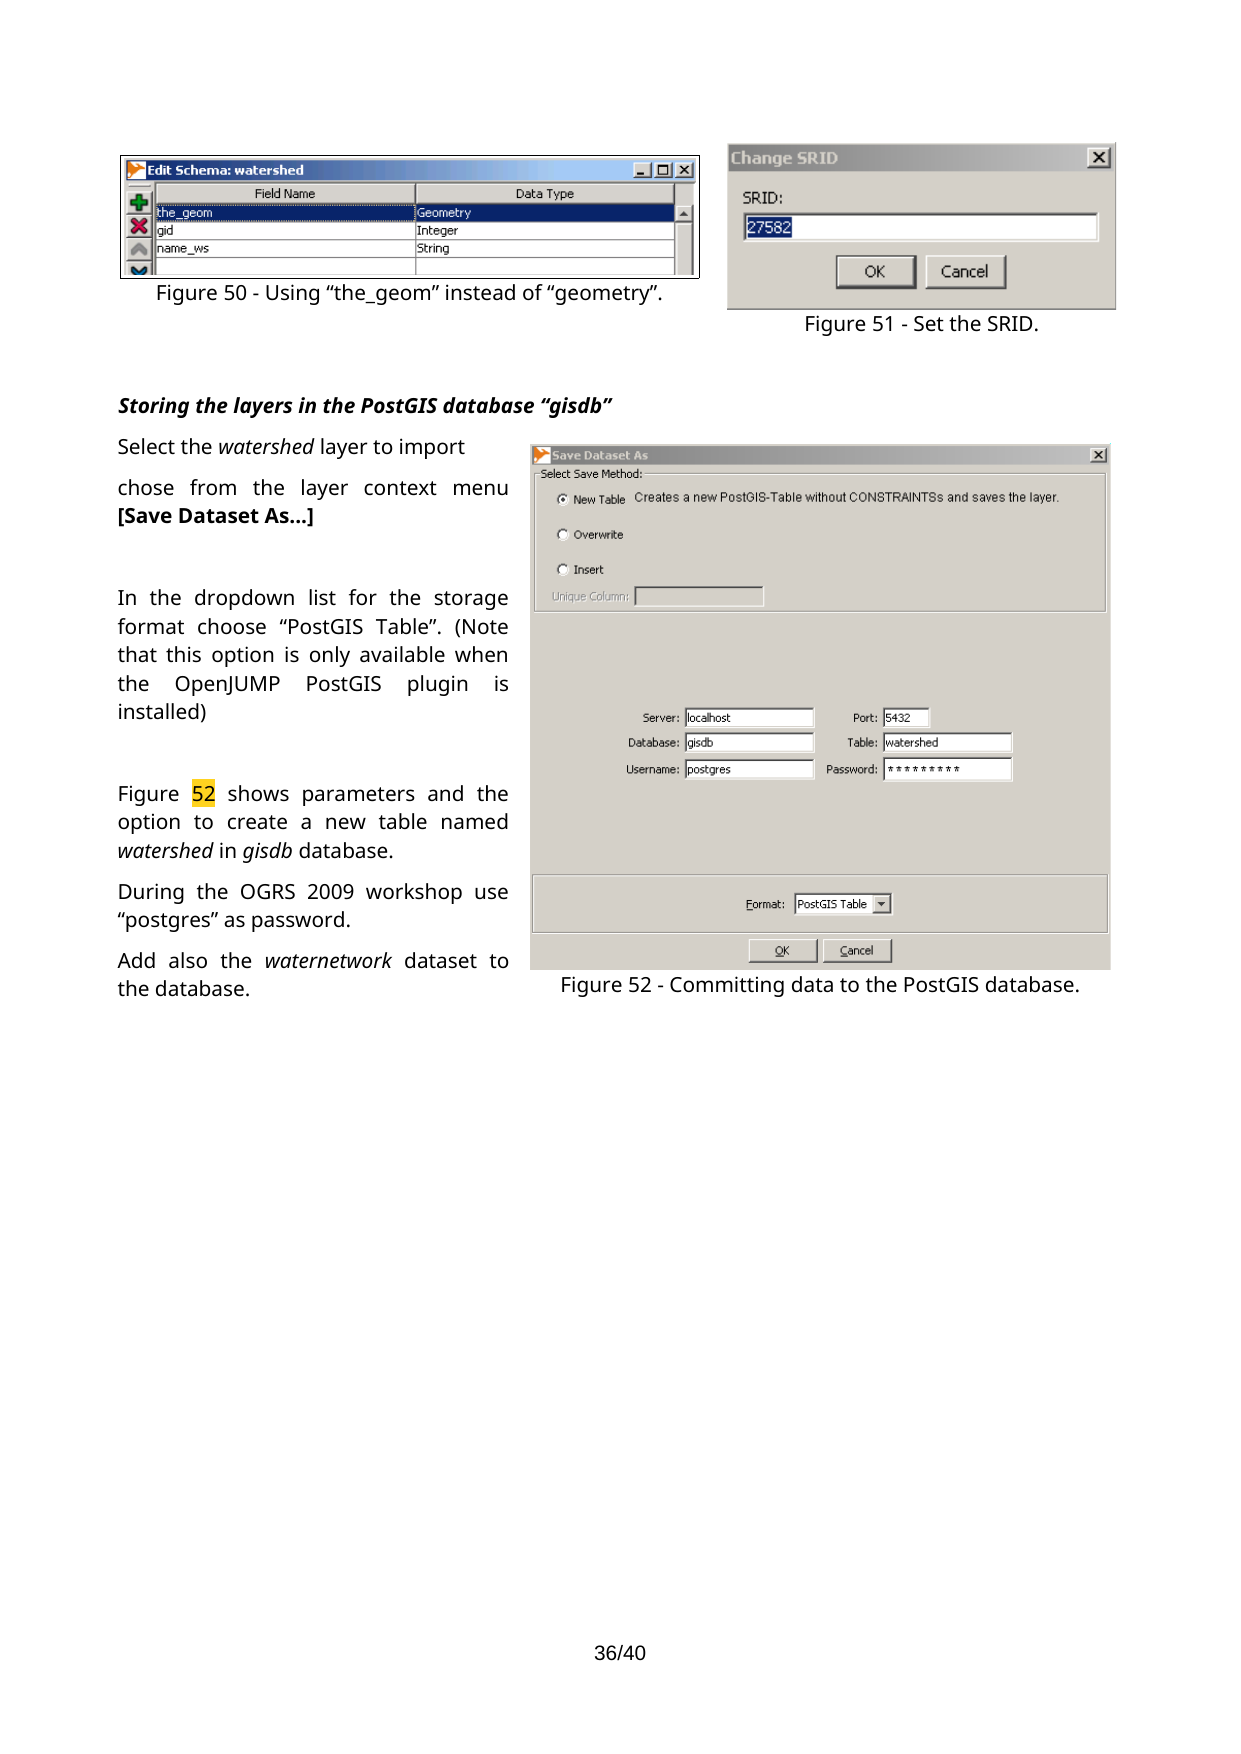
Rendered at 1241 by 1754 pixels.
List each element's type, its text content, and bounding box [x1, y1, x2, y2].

table_cell [118, 143, 721, 366]
table_header [118, 89, 1123, 129]
text Storing the layers in the PostGIS database “gisdb” [118, 391, 1122, 419]
table_cell [118, 130, 721, 142]
table_header Select the watershed layer to import chose from the layer context menu [Save Dataset As...] In the dropdown list for the storage format choose “PostGIS Table”. (Note that this option is only available when the OpenJUMP PostGIS plugin is installed) Figure 52 shows parameters and the option to create a new table named watershed in gisdb database. During the OGRS 2009 workshop use “postgres” as password. Add also the waternetwork dataset to the database. [117, 432, 509, 1056]
picture [123, 158, 696, 275]
picture [529, 443, 1111, 970]
table_cell [721, 143, 1123, 366]
table_header [509, 432, 1122, 1056]
table_cell [721, 130, 1123, 142]
picture [727, 142, 1117, 310]
